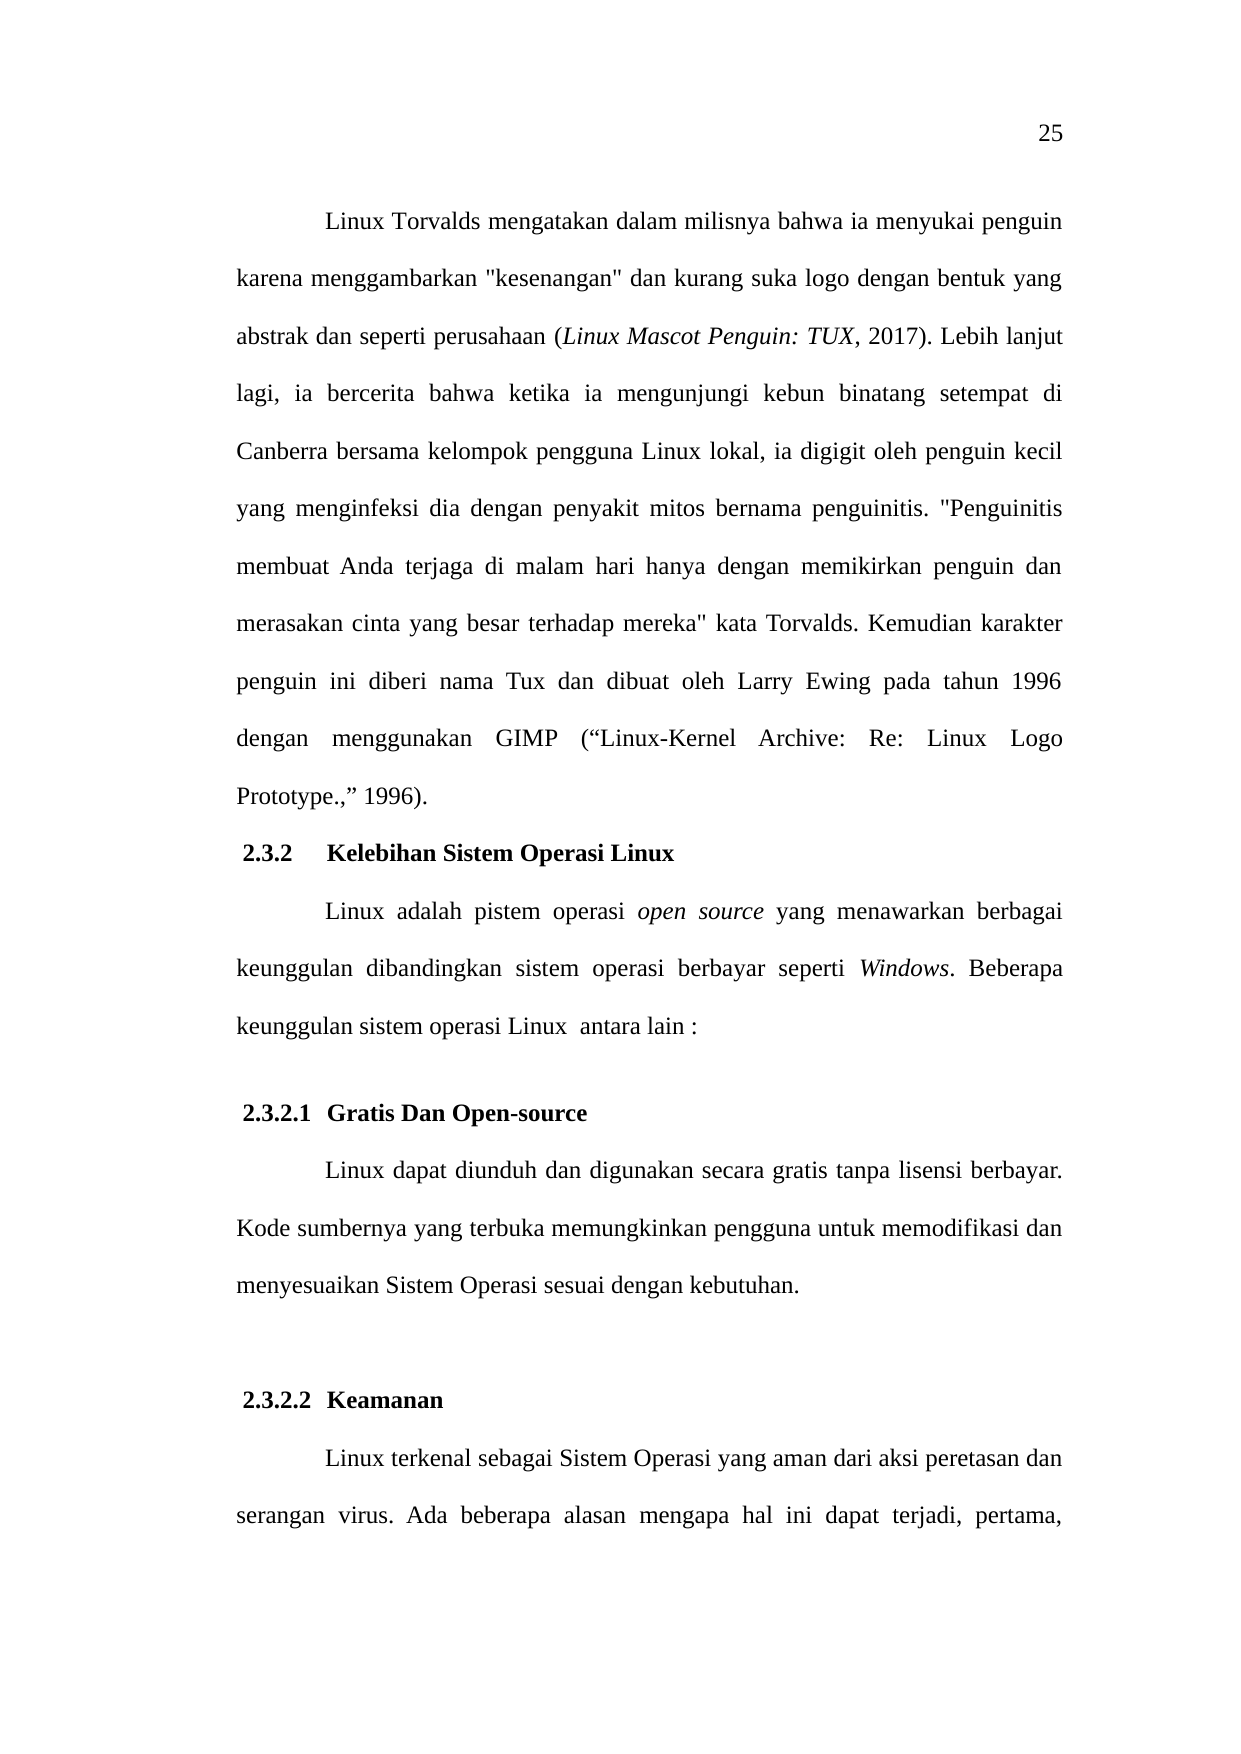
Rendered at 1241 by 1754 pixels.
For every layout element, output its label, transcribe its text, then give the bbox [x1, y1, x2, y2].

subtitle Kelebihan Sistem Operasi Linux [236, 838, 1063, 867]
text Linux dapat diunduh dan digunakan secara gratis tanpa lisensi berbayar. Kode sumbernya yang terbuka memungkinkan pengguna untuk memodifikasi dan menyesuaikan Sistem Operasi sesuai dengan kebutuhan. [236, 1155, 1063, 1299]
text Linux terkenal sebagai Sistem Operasi yang aman dari aksi peretasan dan serangan virus. Ada beberapa alasan mengapa hal ini dapat terjadi, pertama, [236, 1443, 1063, 1529]
subtitle Gratis dan Open-source [236, 1098, 1063, 1127]
text Linux Torvalds mengatakan dalam milisnya bahwa ia menyukai penguin karena menggambarkan "kesenangan" dan kurang suka logo dengan bentuk yang abstrak dan seperti perusahaan (Linux Mascot Penguin: TUX, 2017)⁠. Lebih lanjut lagi, ia bercerita bahwa ketika ia mengunjungi kebun binatang setempat di Canberra bersama kelompok pengguna Linux lokal, ia digigit oleh penguin kecil yang menginfeksi dia dengan penyakit mitos bernama penguinitis. "Penguinitis membuat Anda terjaga di malam hari hanya dengan memikirkan penguin dan merasakan cinta yang besar terhadap mereka" kata Torvalds. Kemudian karakter penguin ini diberi nama Tux dan dibuat oleh Larry Ewing pada tahun 1996 dengan menggunakan GIMP (“Linux-Kernel Archive: Re: Linux Logo Prototype.,” 1996)⁠. [236, 206, 1063, 810]
text Linux adalah pistem operasi open source yang menawarkan berbagai keunggulan dibandingkan sistem operasi berbayar seperti Windows. Beberapa keunggulan sistem operasi Linux antara lain : [236, 896, 1063, 1040]
subtitle Keamanan [236, 1385, 1063, 1414]
